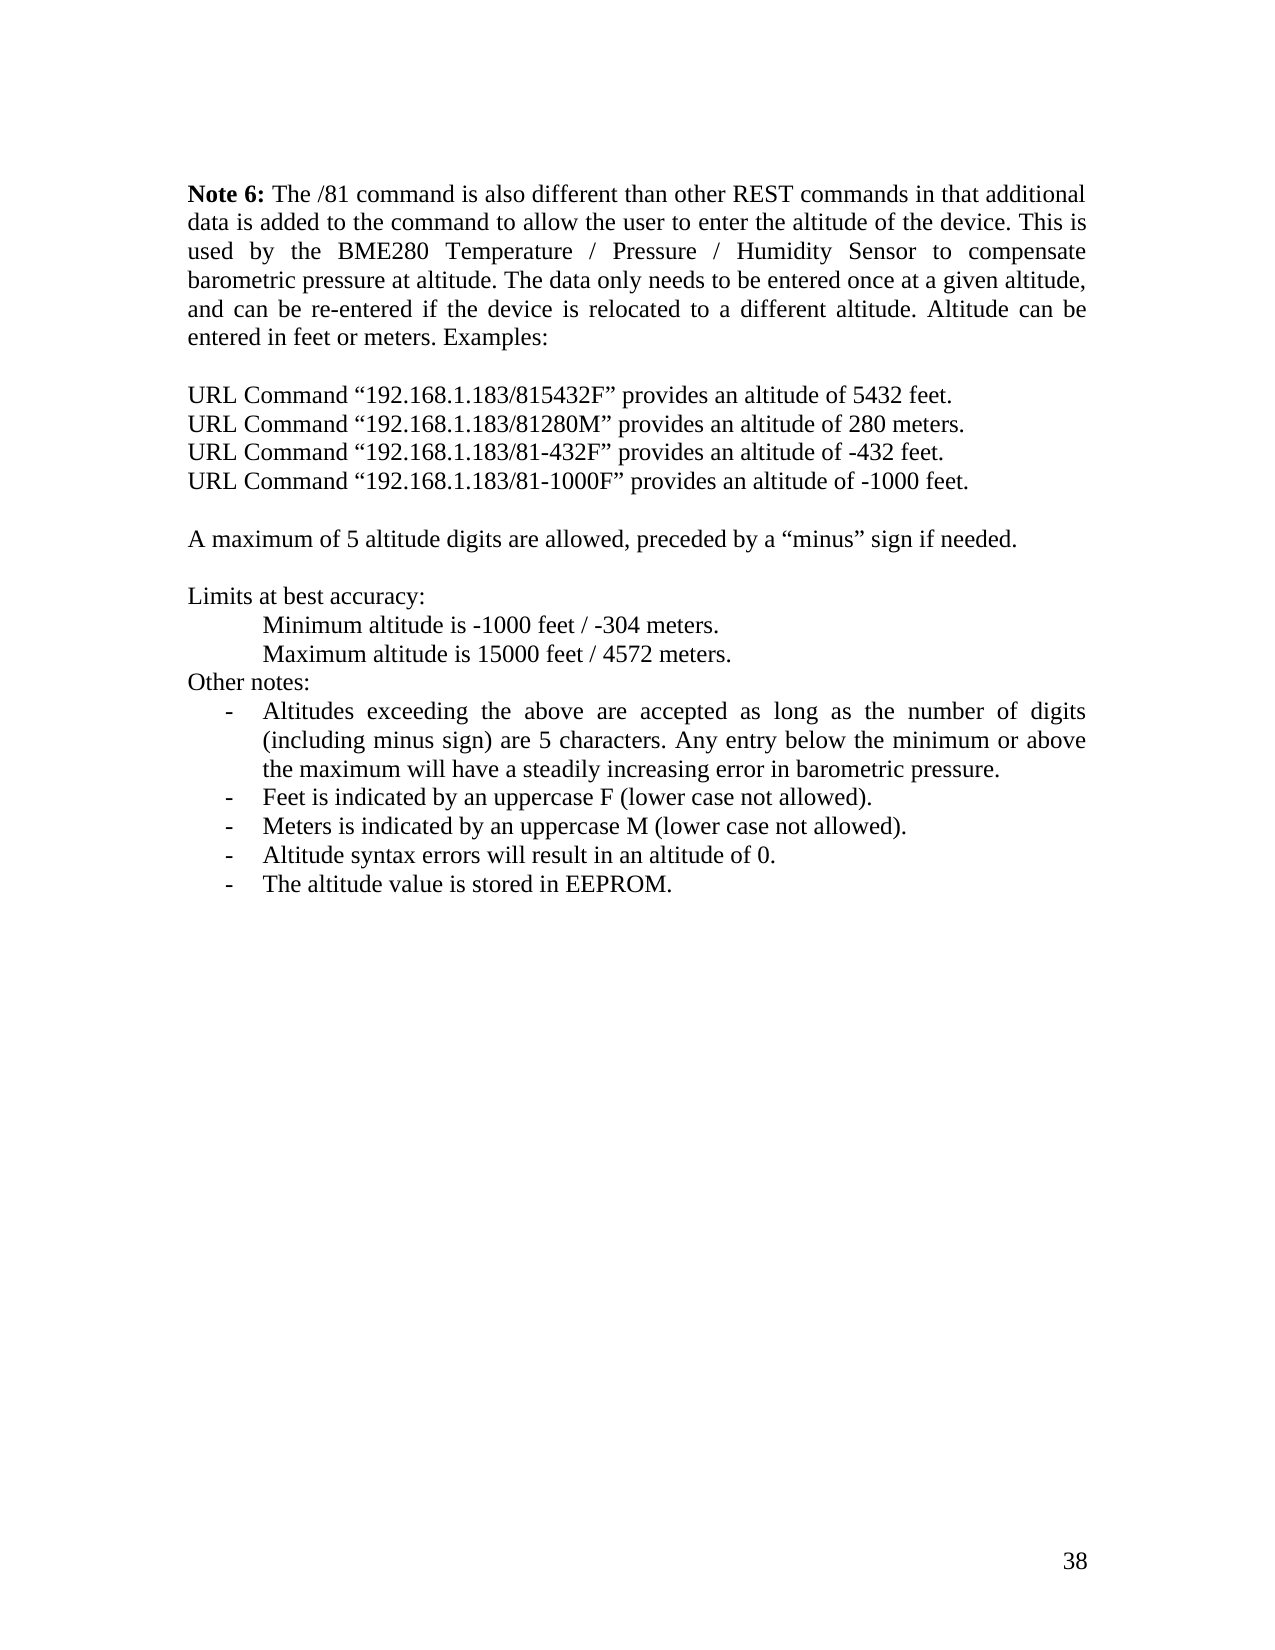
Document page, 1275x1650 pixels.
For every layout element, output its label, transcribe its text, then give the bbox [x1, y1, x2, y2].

text Note 6: The /81 command is also different than other REST commands in that additional data is added to the command to allow the user to enter the altitude of the device. This is used by the BME280 Temperature / Pressure / Humidity Sensor to compensate barometric pressure at altitude. The data only needs to be entered once at a given altitude, and can be re-entered if the device is relocated to a different altitude. Altitude can be entered in feet or meters. Examples: [187, 150, 1087, 351]
text URL Command “192.168.1.183/815432F” provides an altitude of 5432 feet. [187, 380, 1087, 409]
text Maximum altitude is 15000 feet / 4572 meters. [262, 639, 1087, 667]
list Altitude syntax errors will result in an altitude of 0. [225, 840, 1087, 869]
list Altitudes exceeding the above are accepted as long as the number of digits (including minus sign) are 5 characters. Any entry below the minimum or above the maximum will have a steadily increasing error in barometric pressure. [225, 696, 1087, 782]
list Meters is indicated by an uppercase M (lower case not allowed). [225, 811, 1087, 840]
list The altitude value is stored in EEPROM. [225, 869, 1087, 897]
text URL Command “192.168.1.183/81280M” provides an altitude of 280 meters. [187, 409, 1087, 437]
text Minimum altitude is -1000 feet / -304 meters. [262, 610, 1087, 639]
text URL Command “192.168.1.183/81-1000F” provides an altitude of -1000 feet. [187, 466, 1087, 495]
list Feet is indicated by an uppercase F (lower case not allowed). [225, 782, 1087, 811]
text Other notes: [187, 667, 1087, 696]
text A maximum of 5 altitude digits are allowed, preceded by a “minus” sign if needed. [187, 524, 1087, 552]
text URL Command “192.168.1.183/81-432F” provides an altitude of -432 feet. [187, 437, 1087, 466]
text Limits at best accuracy: [187, 581, 1087, 610]
